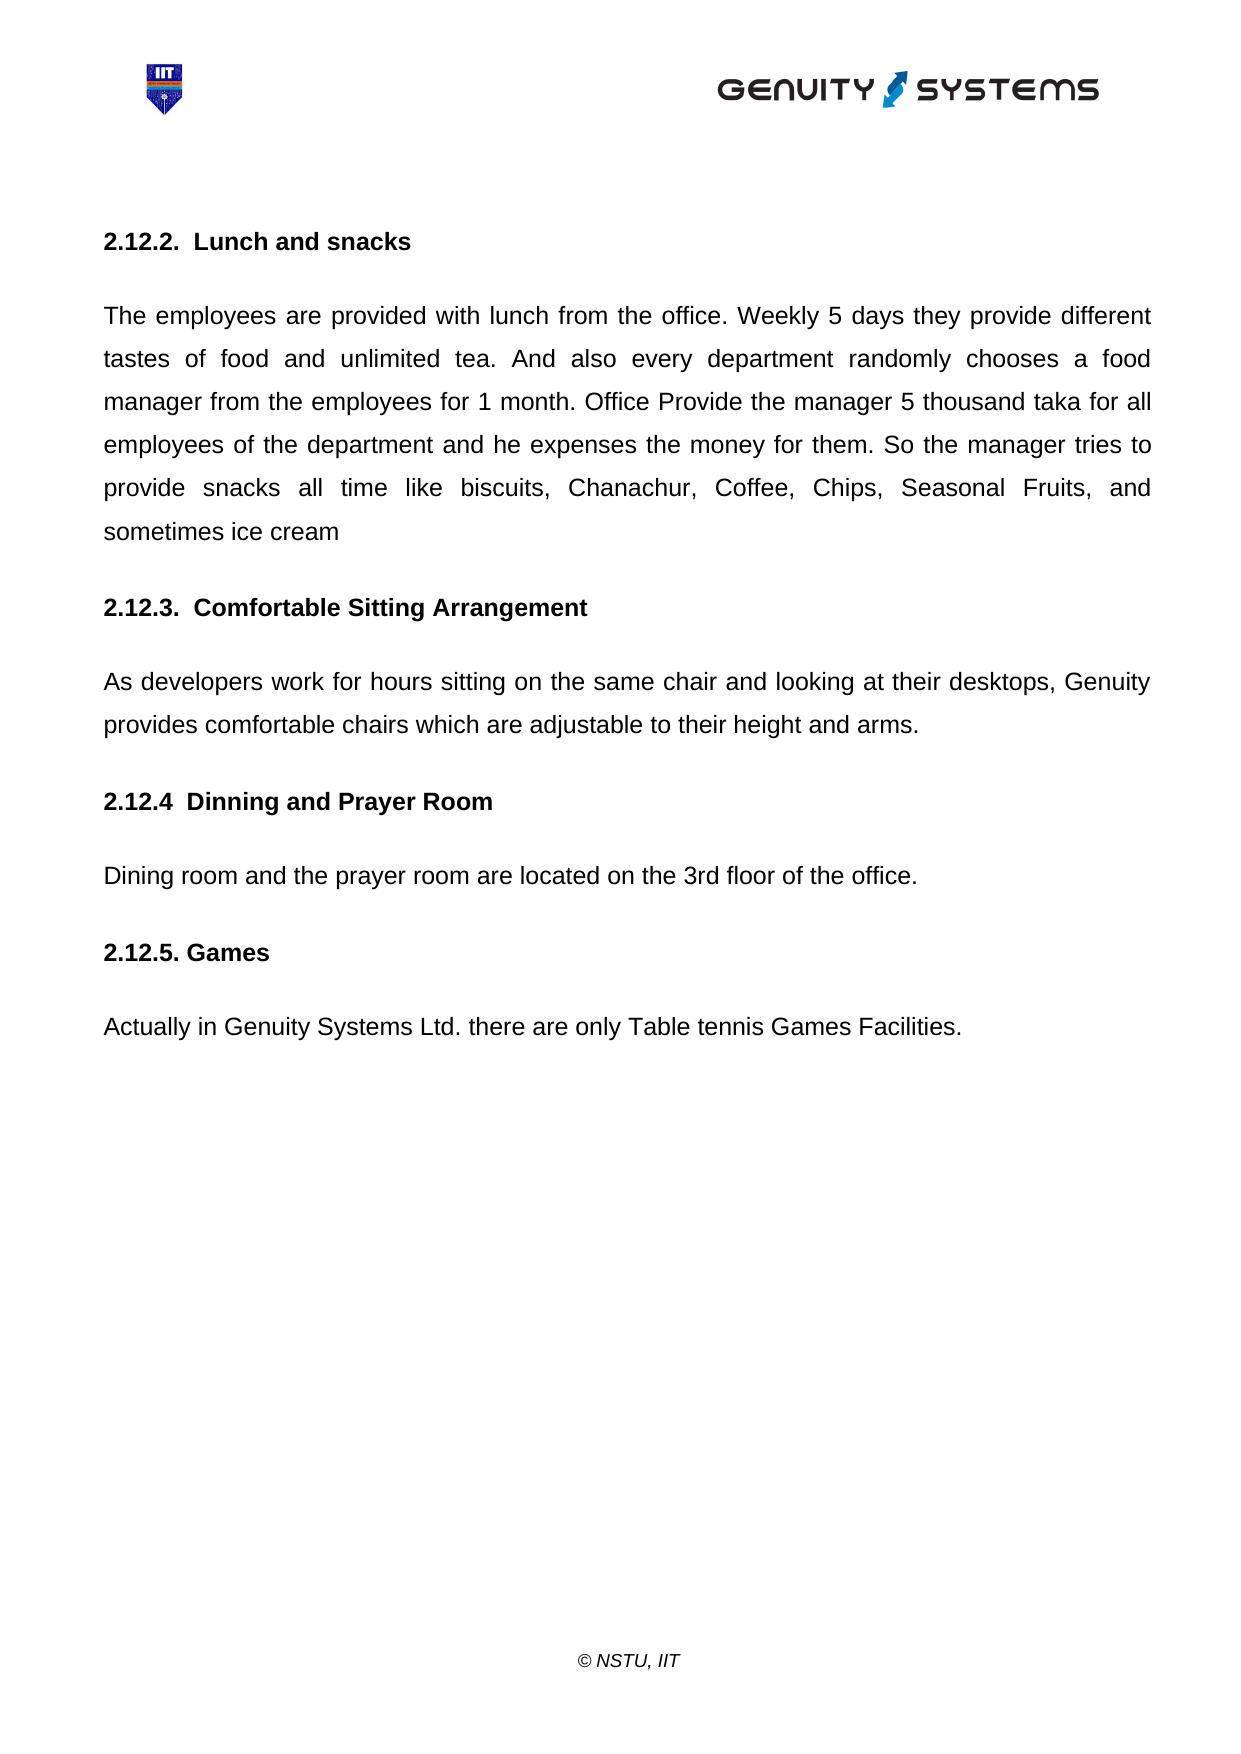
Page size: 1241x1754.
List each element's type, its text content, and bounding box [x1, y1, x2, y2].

text As developers work for hours sitting on the same chair and looking at their desktops, Genuity provides comfortable chairs which are adjustable to their height and arms. [103, 667, 1153, 739]
subtitle 2.12.4 Dinning and Prayer Room [103, 787, 1153, 816]
text Dining room and the prayer room are located on the 3rd floor of the office. [103, 861, 1153, 890]
text The employees are provided with lunch from the office. Weekly 5 days they provide different tastes of food and unlimited tea. And also every department randomly chooses a food manager from the employees for 1 month. Office Provide the manager 5 thousand taka for all employees of the department and he expenses the money for them. So the manager tries to provide snacks all time like biscuits, Chanachur, Coffee, Chips, Seasonal Fruits, and sometimes ice cream [103, 301, 1153, 545]
subtitle 2.12.5. Games [103, 938, 1153, 966]
subtitle 2.12.2. Lunch and snacks [103, 226, 1153, 255]
picture [137, 62, 192, 117]
picture [714, 70, 1101, 108]
subtitle 2.12.3. Comfortable Sitting Arrangement [103, 593, 1153, 622]
text Actually in Genuity Systems Ltd. there are only Table tennis Games Facilities. [103, 1012, 1153, 1041]
